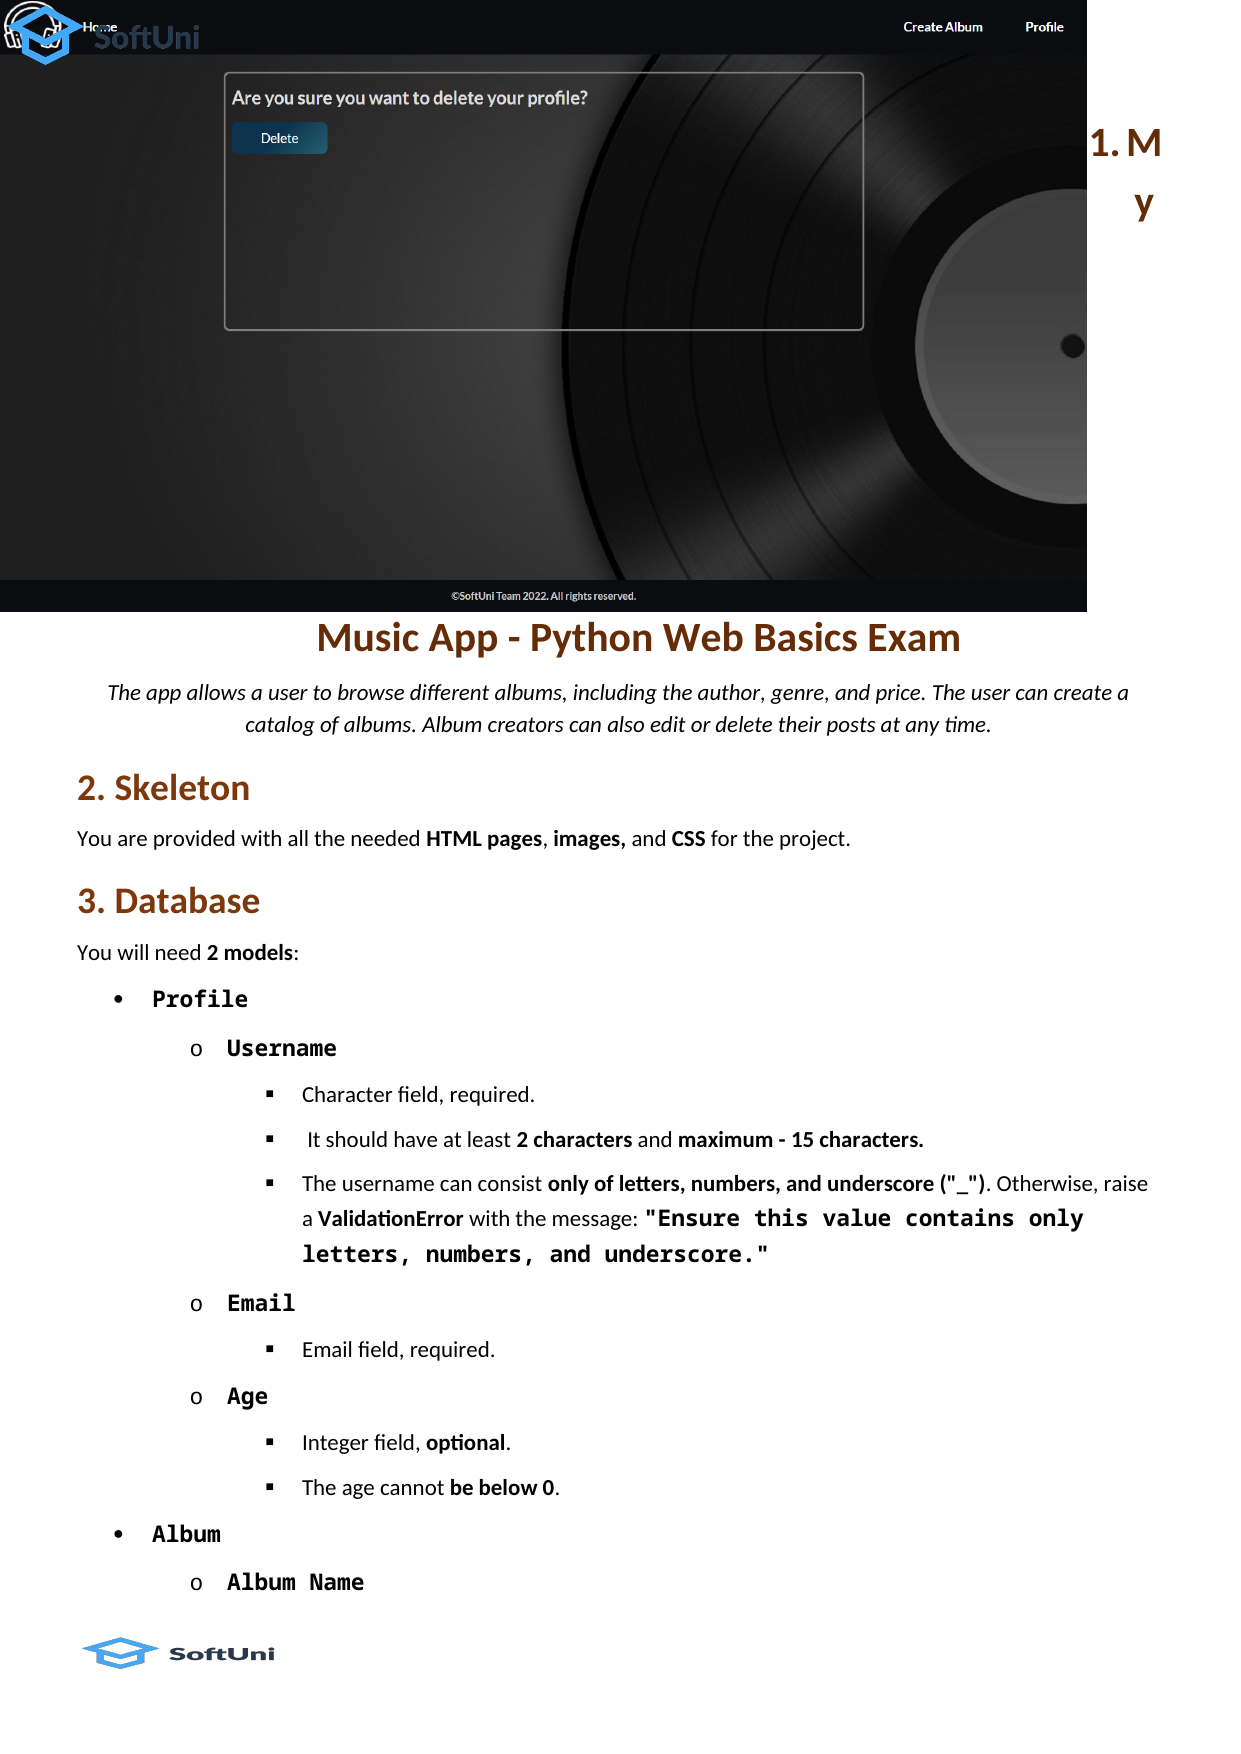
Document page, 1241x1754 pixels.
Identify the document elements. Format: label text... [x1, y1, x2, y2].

list Integer field, optional. [264, 1428, 1163, 1456]
subtitle My Music App - Python Web Basics Exam [77, 116, 1163, 662]
list The username can consist only of letters, numbers, and underscore ("_"). Otherwise, raise a ValidationError with the message: "Ensure this value contains only letters, numbers, and underscore." [264, 1169, 1163, 1269]
list Character field, required. [264, 1080, 1163, 1108]
subtitle Skeleton [77, 763, 1163, 809]
picture [75, 1635, 281, 1672]
text The app allows a user to browse different albums, including the author, genre, and price. The user can create a catalog of albums. Album creators can also edit or delete their posts at any time. [77, 678, 1163, 738]
subtitle Database [77, 877, 1163, 923]
list Email field, required. [264, 1335, 1163, 1363]
text You will need 2 models: [77, 938, 1163, 967]
list Age [189, 1380, 1163, 1411]
list The age cannot be below 0. [264, 1473, 1163, 1501]
list Email [189, 1287, 1163, 1318]
list Profile [114, 983, 1163, 1014]
list Album Name [189, 1566, 1163, 1598]
list It should have at least 2 characters and maximum - 15 characters. [264, 1125, 1163, 1153]
list Album [114, 1518, 1163, 1549]
list Username [189, 1032, 1163, 1063]
picture [0, 0, 1087, 612]
text You are provided with all the needed HTML pages, images, and CSS for the project. [77, 824, 1163, 852]
